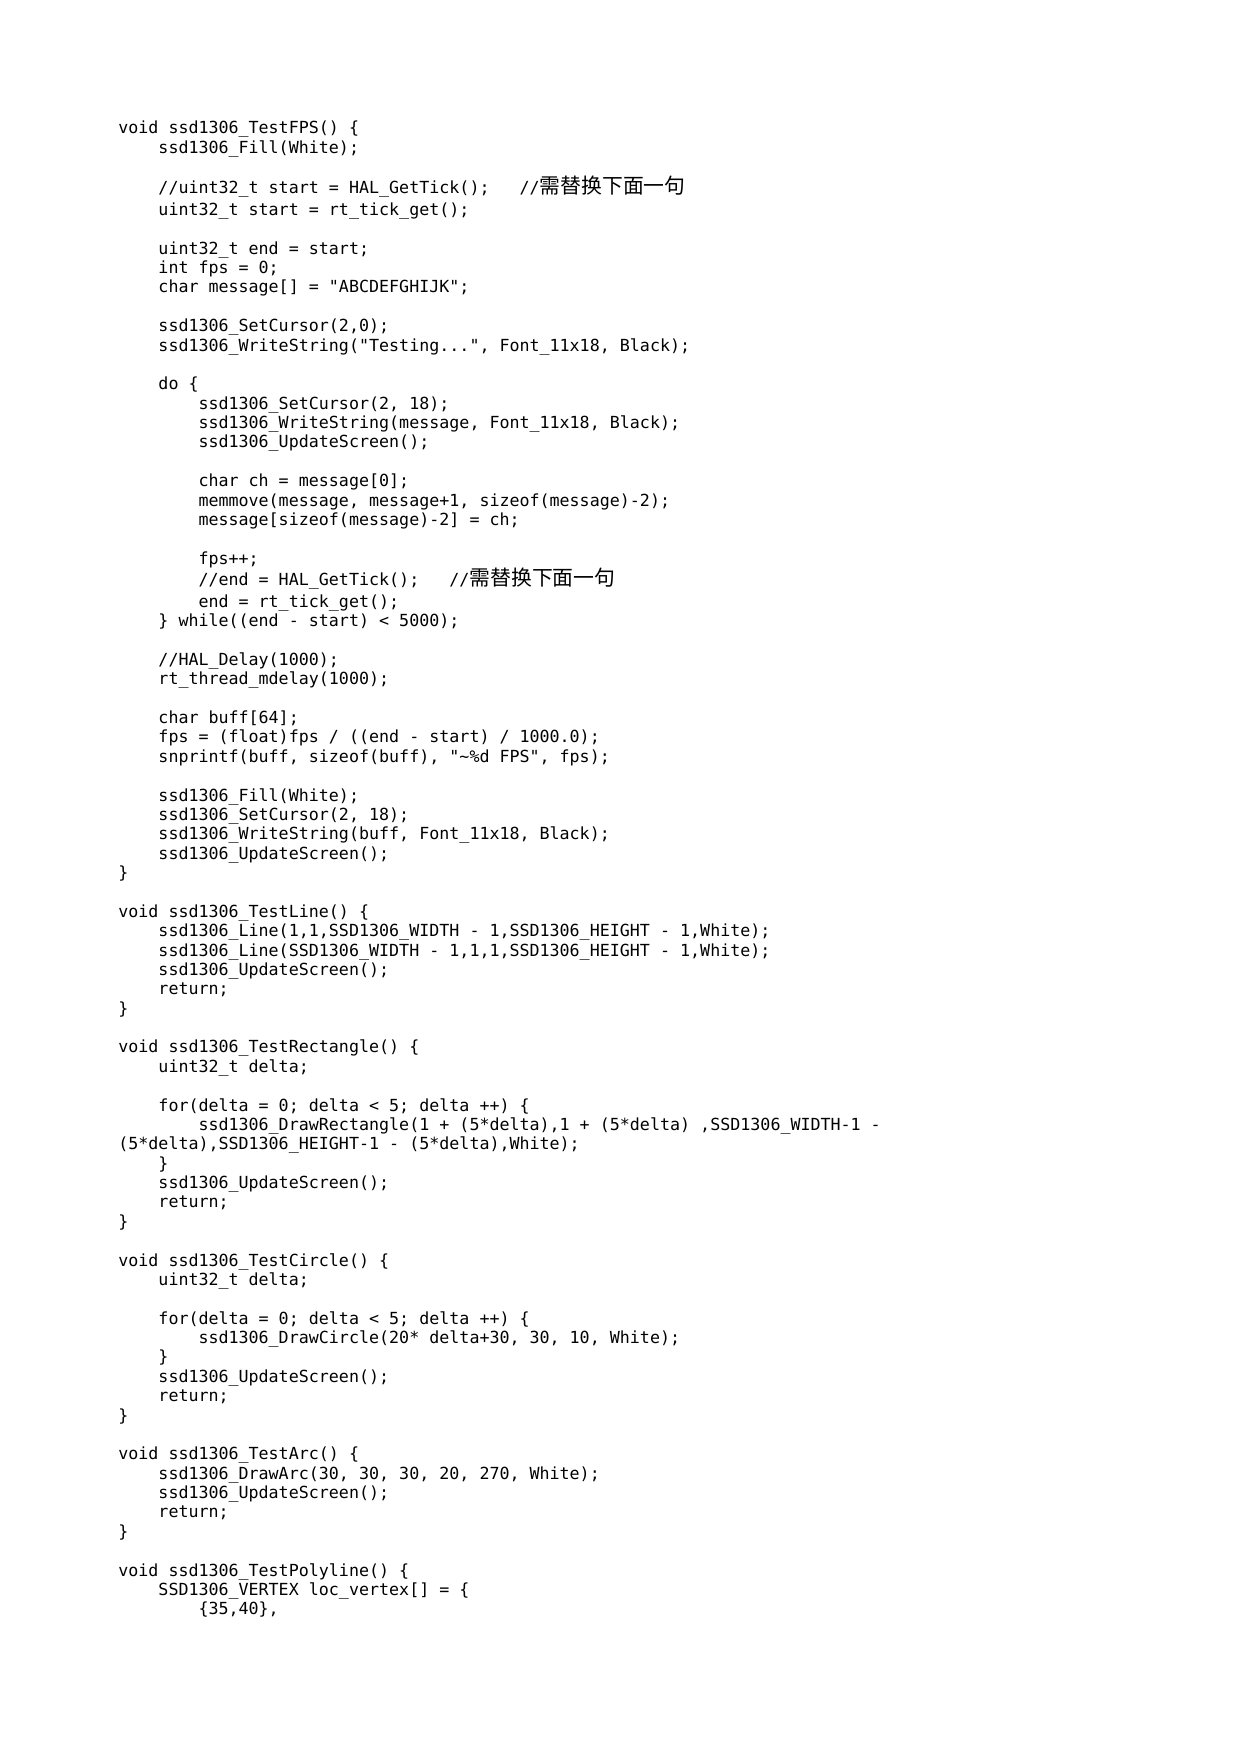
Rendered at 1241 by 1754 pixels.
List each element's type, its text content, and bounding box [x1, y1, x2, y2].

text for(delta = 0; delta < 5; delta ++) { [118, 1308, 1122, 1328]
text return; [118, 979, 1122, 998]
text do { [118, 374, 1122, 394]
text for(delta = 0; delta < 5; delta ++) { [118, 1095, 1122, 1115]
text message[sizeof(message)-2] = ch; [118, 510, 1122, 529]
text rt_thread_mdelay(1000); [118, 669, 1122, 688]
text void ssd1306_TestCircle() { [118, 1250, 1122, 1270]
text } [118, 1347, 1122, 1367]
text void ssd1306_TestFPS() { [118, 118, 1122, 137]
text int fps = 0; [118, 258, 1122, 277]
text snprintf(buff, sizeof(buff), "~%d FPS", fps); [118, 747, 1122, 766]
text ssd1306_DrawCircle(20* delta+30, 30, 10, White); [118, 1328, 1122, 1347]
text //HAL_Delay(1000); [118, 650, 1122, 669]
text } [118, 1153, 1122, 1173]
text } while((end - start) < 5000); [118, 611, 1122, 630]
text ssd1306_WriteString(message, Font_11x18, Black); [118, 413, 1122, 432]
text uint32_t delta; [118, 1270, 1122, 1289]
text char message[] = "ABCDEFGHIJK"; [118, 277, 1122, 297]
text {35,40}, [118, 1599, 1122, 1618]
text ssd1306_Line(SSD1306_WIDTH - 1,1,1,SSD1306_HEIGHT - 1,White); [118, 940, 1122, 960]
text char buff[64]; [118, 708, 1122, 727]
text ssd1306_Fill(White); [118, 785, 1122, 805]
text //uint32_t start = HAL_GetTick(); //需替换下面一句 [118, 176, 1122, 200]
text return; [118, 1386, 1122, 1405]
text uint32_t delta; [118, 1057, 1122, 1076]
text uint32_t start = rt_tick_get(); [118, 200, 1122, 219]
text ssd1306_SetCursor(2, 18); [118, 394, 1122, 413]
text ssd1306_UpdateScreen(); [118, 432, 1122, 452]
text uint32_t end = start; [118, 239, 1122, 258]
text ssd1306_Fill(White); [118, 137, 1122, 157]
text ssd1306_DrawRectangle(1 + (5*delta),1 + (5*delta) ,SSD1306_WIDTH-1 - (5*delta),SSD1306_HEIGHT-1 - (5*delta),White); [118, 1115, 1122, 1153]
text ssd1306_Line(1,1,SSD1306_WIDTH - 1,SSD1306_HEIGHT - 1,White); [118, 921, 1122, 940]
text } [118, 1405, 1122, 1425]
text } [118, 1522, 1122, 1541]
text return; [118, 1502, 1122, 1522]
text fps = (float)fps / ((end - start) / 1000.0); [118, 727, 1122, 747]
text ssd1306_UpdateScreen(); [118, 960, 1122, 979]
text ssd1306_UpdateScreen(); [118, 843, 1122, 863]
text } [118, 863, 1122, 882]
text char ch = message[0]; [118, 471, 1122, 491]
text end = rt_tick_get(); [118, 592, 1122, 611]
text //end = HAL_GetTick(); //需替换下面一句 [118, 568, 1122, 592]
text SSD1306_VERTEX loc_vertex[] = { [118, 1580, 1122, 1599]
text ssd1306_WriteString("Testing...", Font_11x18, Black); [118, 336, 1122, 355]
text memmove(message, message+1, sizeof(message)-2); [118, 491, 1122, 510]
text void ssd1306_TestRectangle() { [118, 1037, 1122, 1057]
text ssd1306_UpdateScreen(); [118, 1173, 1122, 1192]
text return; [118, 1192, 1122, 1212]
text void ssd1306_TestPolyline() { [118, 1560, 1122, 1580]
text ssd1306_WriteString(buff, Font_11x18, Black); [118, 824, 1122, 843]
text ssd1306_SetCursor(2, 18); [118, 805, 1122, 824]
text void ssd1306_TestArc() { [118, 1444, 1122, 1463]
text void ssd1306_TestLine() { [118, 902, 1122, 921]
text fps++; [118, 549, 1122, 568]
text ssd1306_UpdateScreen(); [118, 1483, 1122, 1502]
text ssd1306_UpdateScreen(); [118, 1367, 1122, 1386]
text } [118, 998, 1122, 1018]
text ssd1306_SetCursor(2,0); [118, 316, 1122, 336]
text } [118, 1212, 1122, 1231]
text ssd1306_DrawArc(30, 30, 30, 20, 270, White); [118, 1463, 1122, 1483]
